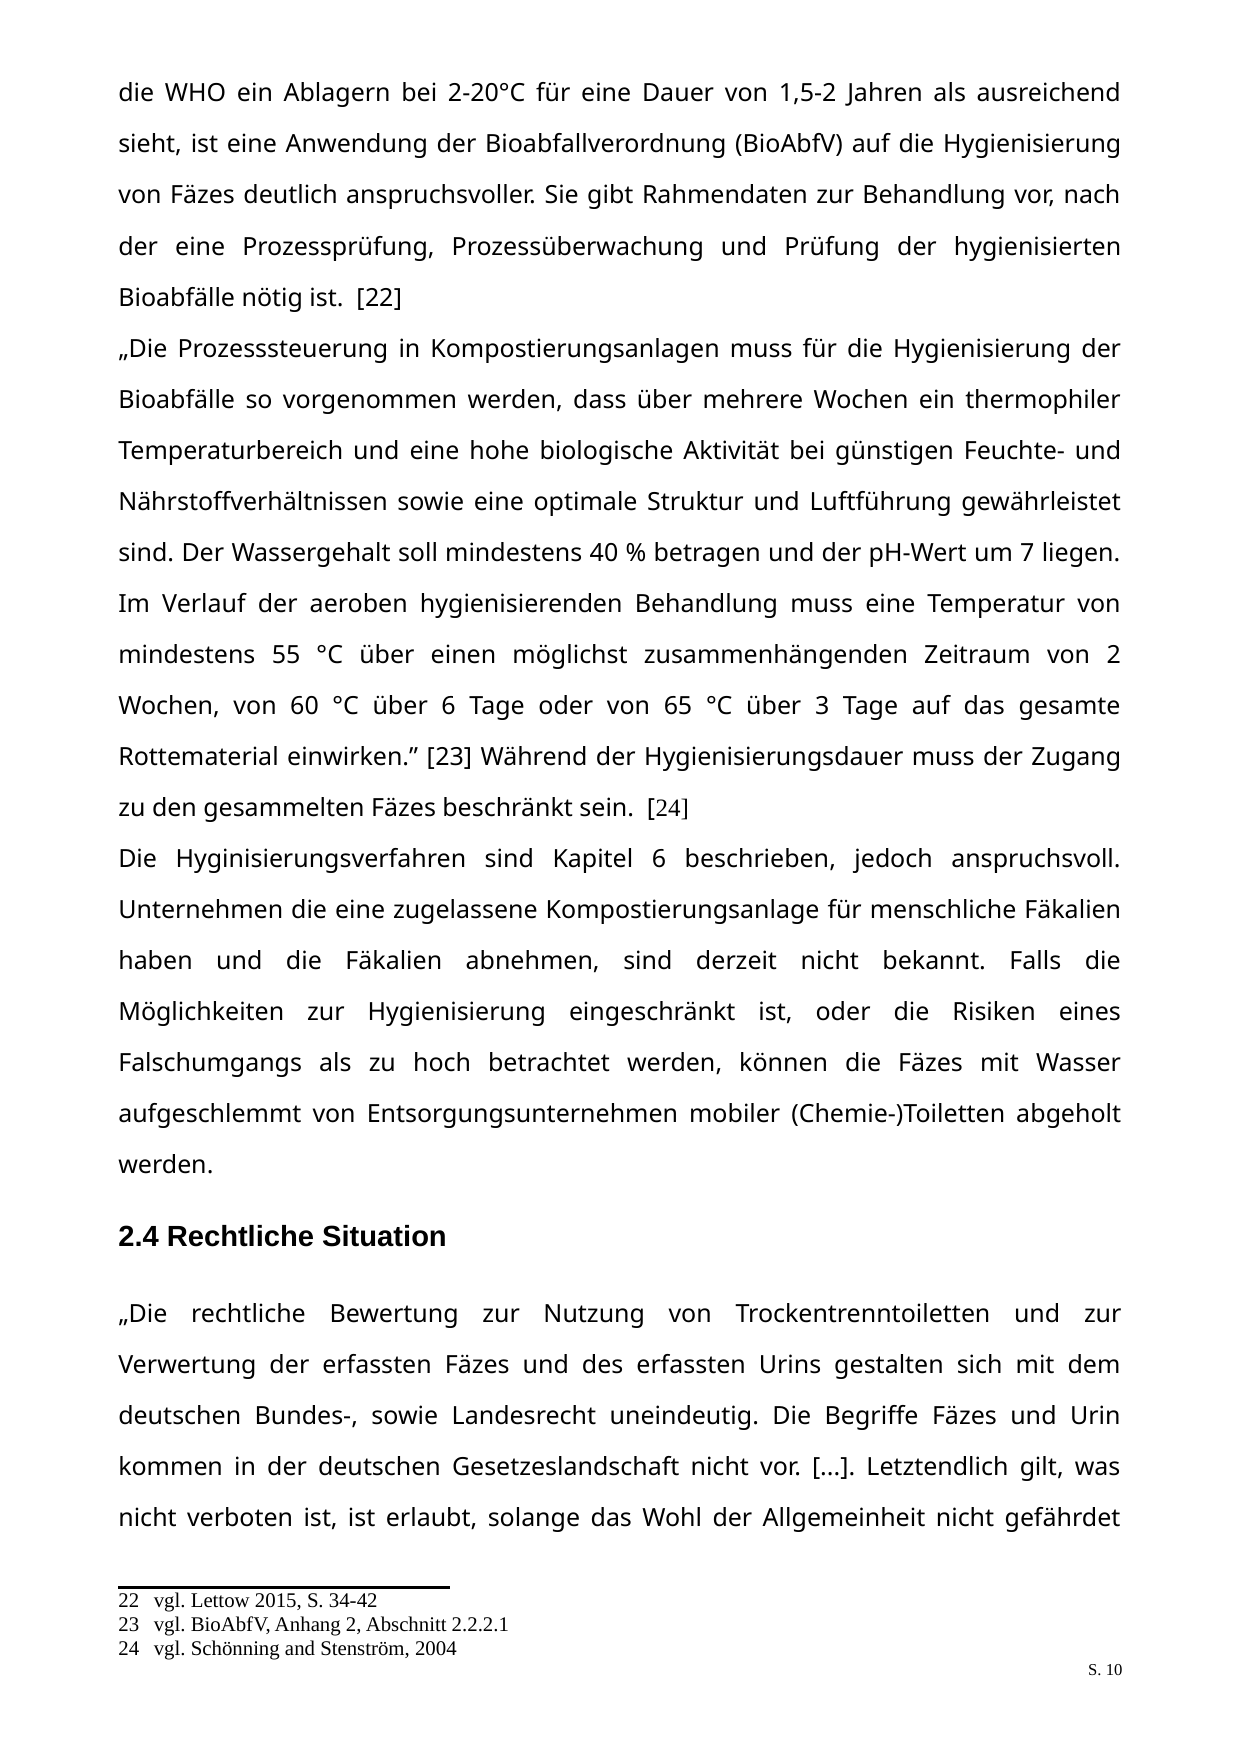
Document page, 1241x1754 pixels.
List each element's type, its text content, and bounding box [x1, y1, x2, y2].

text „Die rechtliche Bewertung zur Nutzung von Trockentrenntoiletten und zur Verwertung der erfassten Fäzes und des erfassten Urins gestalten sich mit dem deutschen Bundes-, sowie Landesrecht uneindeutig. Die Begriffe Fäzes und Urin kommen in der deutschen Gesetzeslandschaft nicht vor. [...]. Letztendlich gilt, was nicht verboten ist, ist erlaubt, solange das Wohl der Allgemeinheit nicht gefährdet wird.“ [] Im Falle einer Anmeldung der Kompostierung sollte mit den zuständigen örtlichen Behörden der Bereiche Wasser, Boden Hygiene die Anwendbarkeit bzw. Nichtanwendbarkeit des Bundes-Immisionsschutzgestz (BimSchG), der Bundes-Bodenschutzverordnung (BbodSchV), der Düngemittelverordnung (DüMV), der Bioabfallverordnung (BioAbfV), der Klärschlammverordnung (AbfKlärV), des Kreislaufwirtschaftsgesetz (KrWG) und der WHO-Richtlinien zum sicheren Umgang mit menschlichen Fäkalien abgestimmt werden. [] [118, 1295, 1122, 1534]
text Die Hyginisierungsverfahren sind Kapitel 6 beschrieben, jedoch anspruchsvoll. Unternehmen die eine zugelassene Kompostierungsanlage für menschliche Fäkalien haben und die Fäkalien abnehmen, sind derzeit nicht bekannt. Falls die Möglichkeiten zur Hygienisierung eingeschränkt ist, oder die Risiken eines Falschumgangs als zu hoch betrachtet werden, können die Fäzes mit Wasser aufgeschlemmt von Entsorgungsunternehmen mobiler (Chemie-)Toiletten abgeholt werden. [118, 841, 1122, 1181]
subtitle 2.4 Rechtliche Situation [118, 1219, 1122, 1252]
text die WHO ein Ablagern bei 2-20°C für eine Dauer von 1,5-2 Jahren als ausreichend sieht, ist eine Anwendung der Bioabfallverordnung (BioAbfV) auf die Hygienisierung von Fäzes deutlich anspruchsvoller. Sie gibt Rahmendaten zur Behandlung vor, nach der eine Prozessprüfung, Prozessüberwachung und Prüfung der hygienisierten Bioabfälle nötig ist. [] [118, 75, 1122, 313]
text vgl. Lettow 2015, S. 34-42 [118, 1588, 1122, 1612]
text vgl. Schönning and Stenström, 2004 [118, 1636, 1122, 1660]
text „Die Prozesssteuerung in Kompostierungsanlagen muss für die Hygienisierung der Bioabfälle so vorgenommen werden, dass über mehrere Wochen ein thermophiler Temperaturbereich und eine hohe biologische Aktivität bei günstigen Feuchte- und Nährstoffverhältnissen sowie eine optimale Struktur und Luftführung gewährleistet sind. Der Wassergehalt soll mindestens 40 % betragen und der pH-Wert um 7 liegen. Im Verlauf der aeroben hygienisierenden Behandlung muss eine Temperatur von mindestens 55 °C über einen möglichst zusammenhängenden Zeitraum von 2 Wochen, von 60 °C über 6 Tage oder von 65 °C über 3 Tage auf das gesamte Rottematerial einwirken.” [] Während der Hygienisierungsdauer muss der Zugang zu den gesammelten Fäzes beschränkt sein. [] [118, 330, 1122, 824]
text vgl. BioAbfV, Anhang 2, Abschnitt 2.2.2.1 [118, 1612, 1122, 1636]
